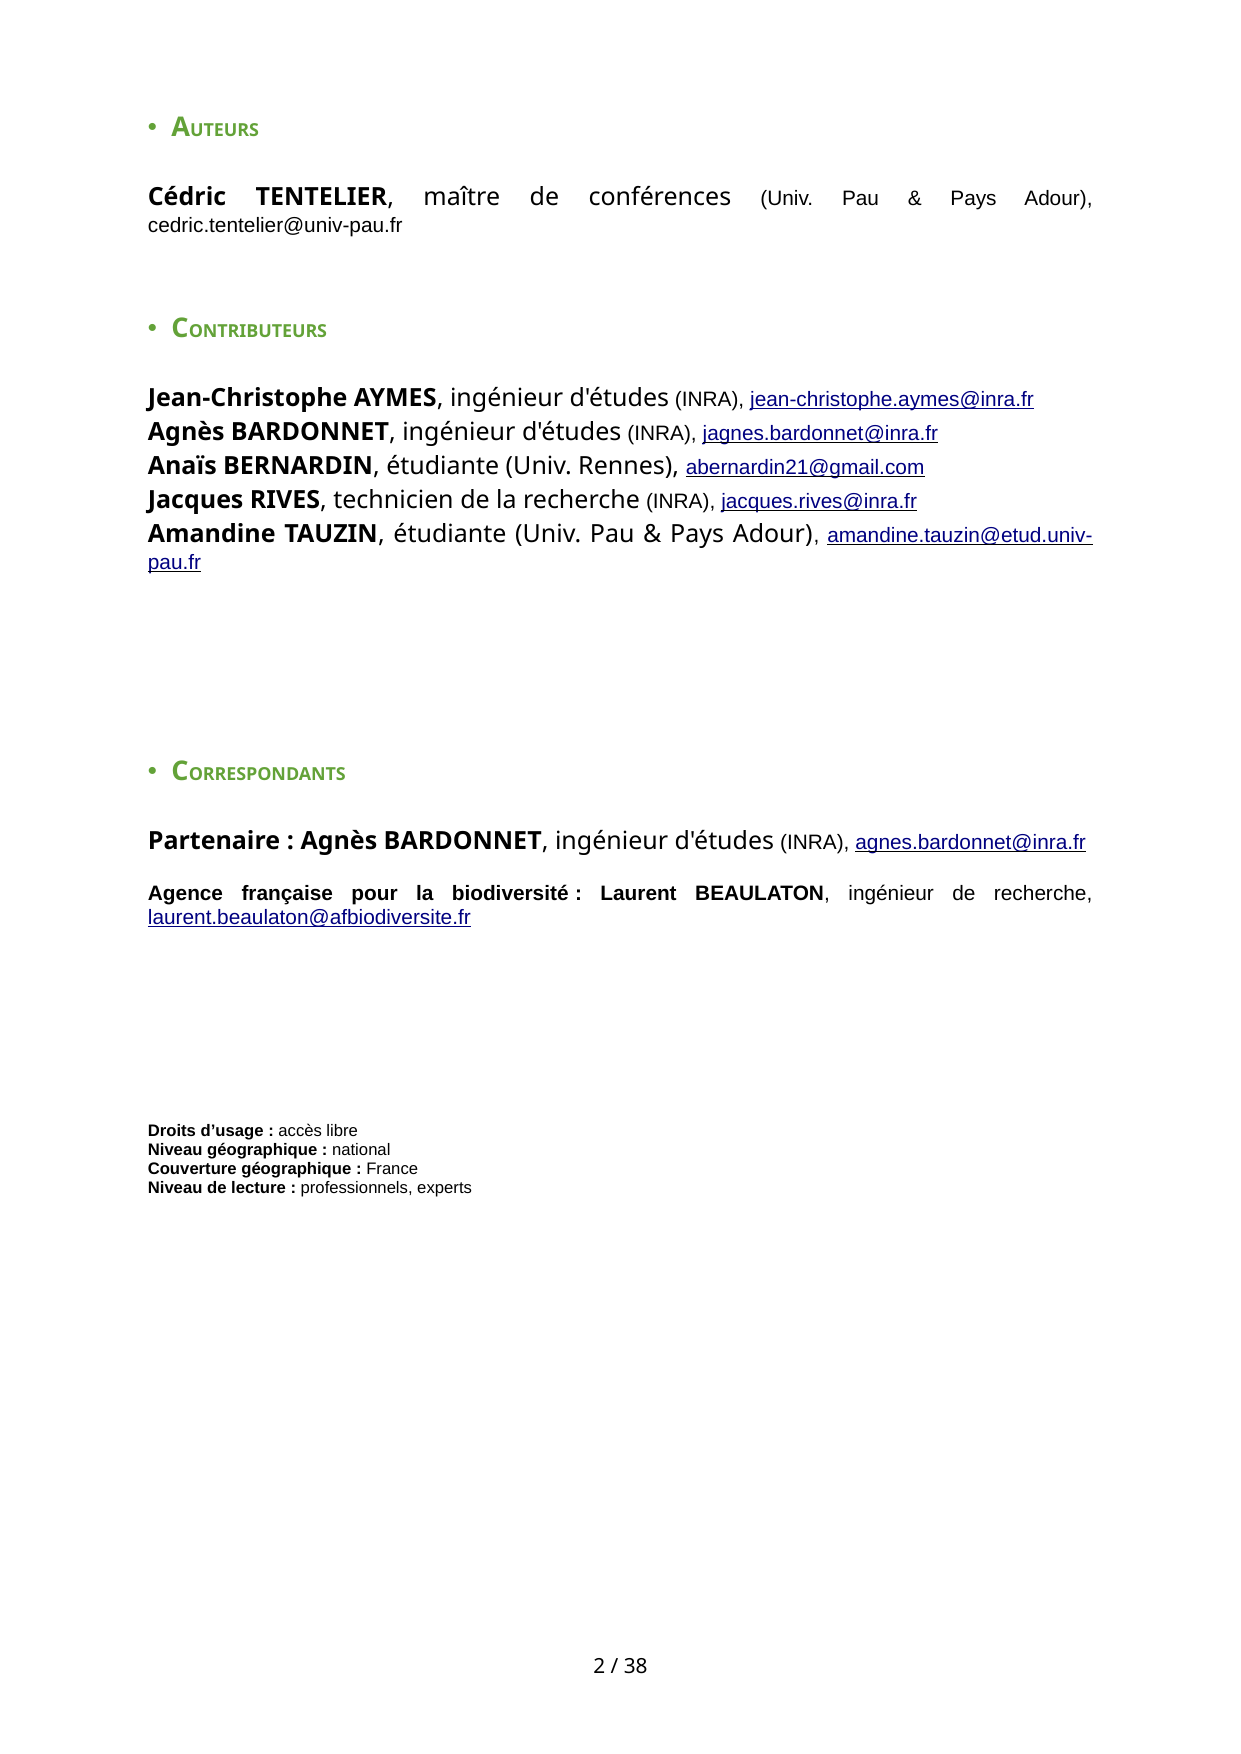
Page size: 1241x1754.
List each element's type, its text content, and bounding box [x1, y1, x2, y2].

list Contributeurs [148, 309, 1093, 346]
text Amandine TAUZIN, étudiante (Univ. Pau & Pays Adour), amandine.tauzin@etud.univ-pau.fr [148, 516, 1093, 574]
text Jean-Christophe AYMES, ingénieur d'études (INRA), jean-christophe.aymes@inra.fr [148, 380, 1093, 414]
text Jacques RIVES, technicien de la recherche (INRA), jacques.rives@inra.fr [148, 482, 1093, 516]
text Agence française pour la biodiversité : Laurent BEAULATON, ingénieur de recherche, laurent.beaulaton@afbiodiversite.fr [148, 881, 1093, 929]
text Niveau géographique : national [148, 1139, 1093, 1159]
list Auteurs [148, 108, 1093, 145]
text Niveau de lecture : professionnels, experts [148, 1178, 1093, 1197]
text Droits d’usage : accès libre [148, 1120, 1093, 1139]
text Agnès BARDONNET, ingénieur d'études (INRA), jagnes.bardonnet@inra.fr [148, 414, 1093, 448]
text Couverture géographique : France [148, 1159, 1093, 1178]
text Cédric TENTELIER, maître de conférences (Univ. Pau & Pays Adour), cedric.tentelier@univ-pau.fr [148, 179, 1093, 237]
text Anaïs BERNARDIN, étudiante (Univ. Rennes), abernardin21@gmail.com [148, 448, 1093, 482]
text Partenaire : Agnès BARDONNET, ingénieur d'études (INRA), agnes.bardonnet@inra.fr [148, 823, 1093, 857]
list Correspondants [148, 752, 1093, 789]
